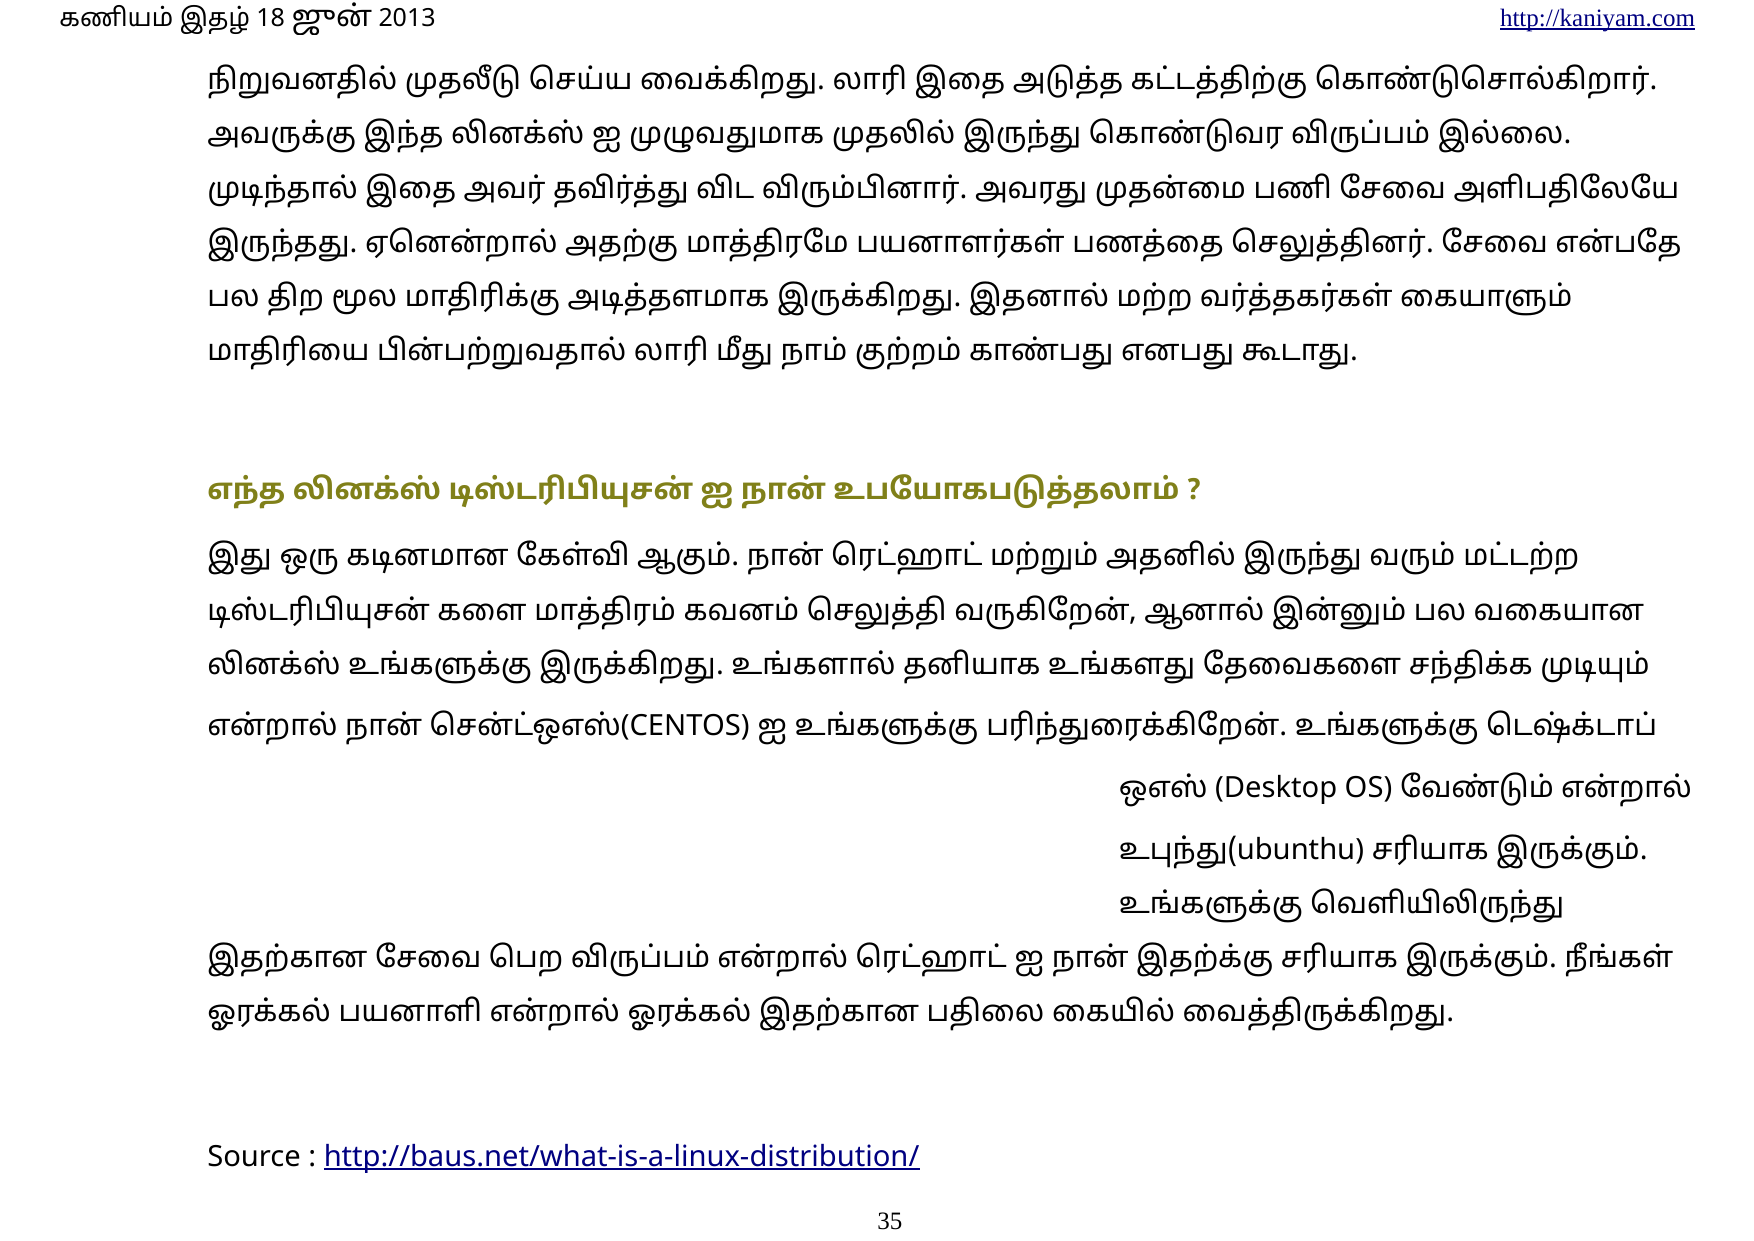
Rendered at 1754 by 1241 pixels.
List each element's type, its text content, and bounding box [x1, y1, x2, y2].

text நிறுவனதில் முதலீடு செய்ய வைக்கிறது. லாரி இதை அடுத்த கட்டத்திற்கு கொண்டுசொல்கிறார். அவருக்கு இந்த லினக்ஸ் ஐ முழுவதுமாக முதலில் இருந்து கொண்டுவர விருப்பம் இல்லை. முடிந்தால் இதை அவர் தவிர்த்து விட விரும்பினார். அவரது முதன்மை பணி சேவை அளிபதிலேயே இருந்தது. ஏனென்றால் அதற்கு மாத்திரமே பயனாளர்கள் பணத்தை செலுத்தினர். சேவை என்பதே பல திற மூல மாதிரிக்கு அடித்தளமாக இருக்கிறது. இதனால் மற்ற வர்த்தகர்கள் கையாளும் மாதிரியை பின்பற்றுவதால் லாரி மீது நாம் குற்றம் காண்பது எனபது கூடாது. [207, 64, 1695, 371]
text இது ஒரு கடினமான கேள்வி ஆகும். நான் ரெட்ஹாட் மற்றும் அதனில் இருந்து வரும் மட்டற்ற டிஸ்டரிபியுசன் களை மாத்திரம் கவனம் செலுத்தி வருகிறேன், ஆனால் இன்னும் பல வகையான லினக்ஸ் உங்களுக்கு இருக்கிறது. உங்களால் தனியாக உங்களது தேவைகளை சந்திக்க முடியும் என்றால் நான் சென்ட்ஒஎஸ்(CENTOS) ஐ உங்களுக்கு பரிந்துரைக்கிறேன். உங்களுக்கு டெஷ்க்டாப் ஒஎஸ் (Desktop OS) வேண்டும் என்றால் உபுந்து(ubunthu) சரியாக இருக்கும். உங்களுக்கு வெளியிலிருந்து இதற்கான சேவை பெற விருப்பம் என்றால் ரெட்ஹாட் ஐ நான் இதற்க்கு சரியாக இருக்கும். நீங்கள் ஓரக்கல் பயனாளி என்றால் ஓரக்கல் இதற்கான பதிலை கையில் வைத்திருக்கிறது. [207, 540, 1695, 1032]
text Source : http://baus.net/what-is-a-linux-distribution/ [207, 1135, 1695, 1174]
text எந்த லினக்ஸ் டிஸ்டரிபியுசன் ஐ நான் உபயோகபடுத்தலாம் ? [207, 474, 1695, 510]
